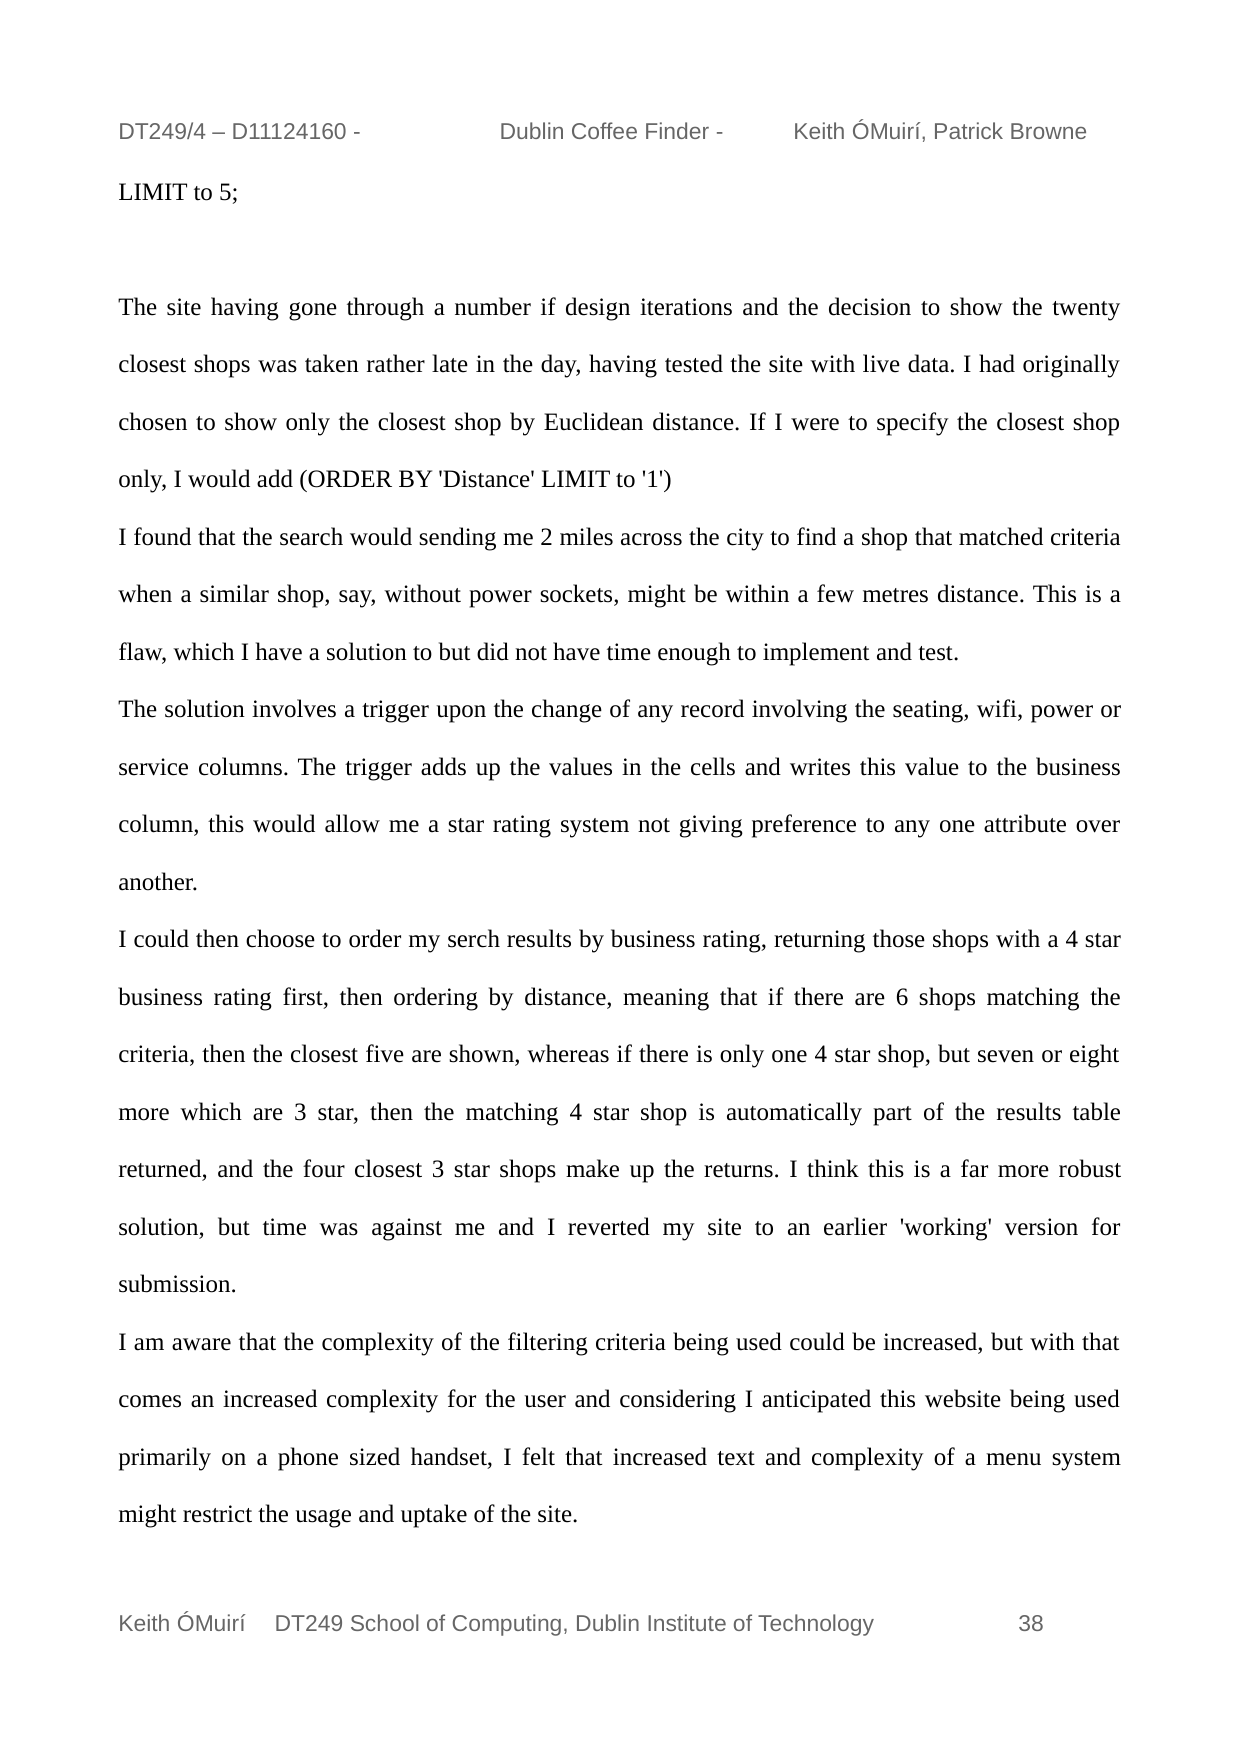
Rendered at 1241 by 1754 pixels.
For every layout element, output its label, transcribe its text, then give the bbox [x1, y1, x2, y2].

text I could then choose to order my serch results by business rating, returning those shops with a 4 star business rating first, then ordering by distance, meaning that if there are 6 shops matching the criteria, then the closest five are shown, whereas if there is only one 4 star shop, but seven or eight more which are 3 star, then the matching 4 star shop is automatically part of the results table returned, and the four closest 3 star shops make up the returns. I think this is a far more robust solution, but time was against me and I reverted my site to an earlier 'working' version for submission. [118, 924, 1122, 1298]
text The site having gone through a number if design iterations and the decision to show the twenty closest shops was taken rather late in the day, having tested the site with live data. I had originally chosen to show only the closest shop by Euclidean distance. If I were to specify the closest shop only, I would add (ORDER BY 'Distance' LIMIT to '1') [118, 292, 1122, 493]
text I found that the search would sending me 2 miles across the city to find a shop that matched criteria when a similar shop, say, without power sockets, might be within a few metres distance. This is a flaw, which I have a solution to but did not have time enough to implement and test. [118, 522, 1122, 666]
text LIMIT to 5; [118, 177, 1122, 206]
text The solution involves a trigger upon the change of any record involving the seating, wifi, power or service columns. The trigger adds up the values in the cells and writes this value to the business column, this would allow me a star rating system not giving preference to any one attribute over another. [118, 694, 1122, 896]
text I am aware that the complexity of the filtering criteria being used could be increased, but with that comes an increased complexity for the user and considering I anticipated this website being used primarily on a phone sized handset, I felt that increased text and complexity of a menu system might restrict the usage and uptake of the site. [118, 1327, 1122, 1528]
